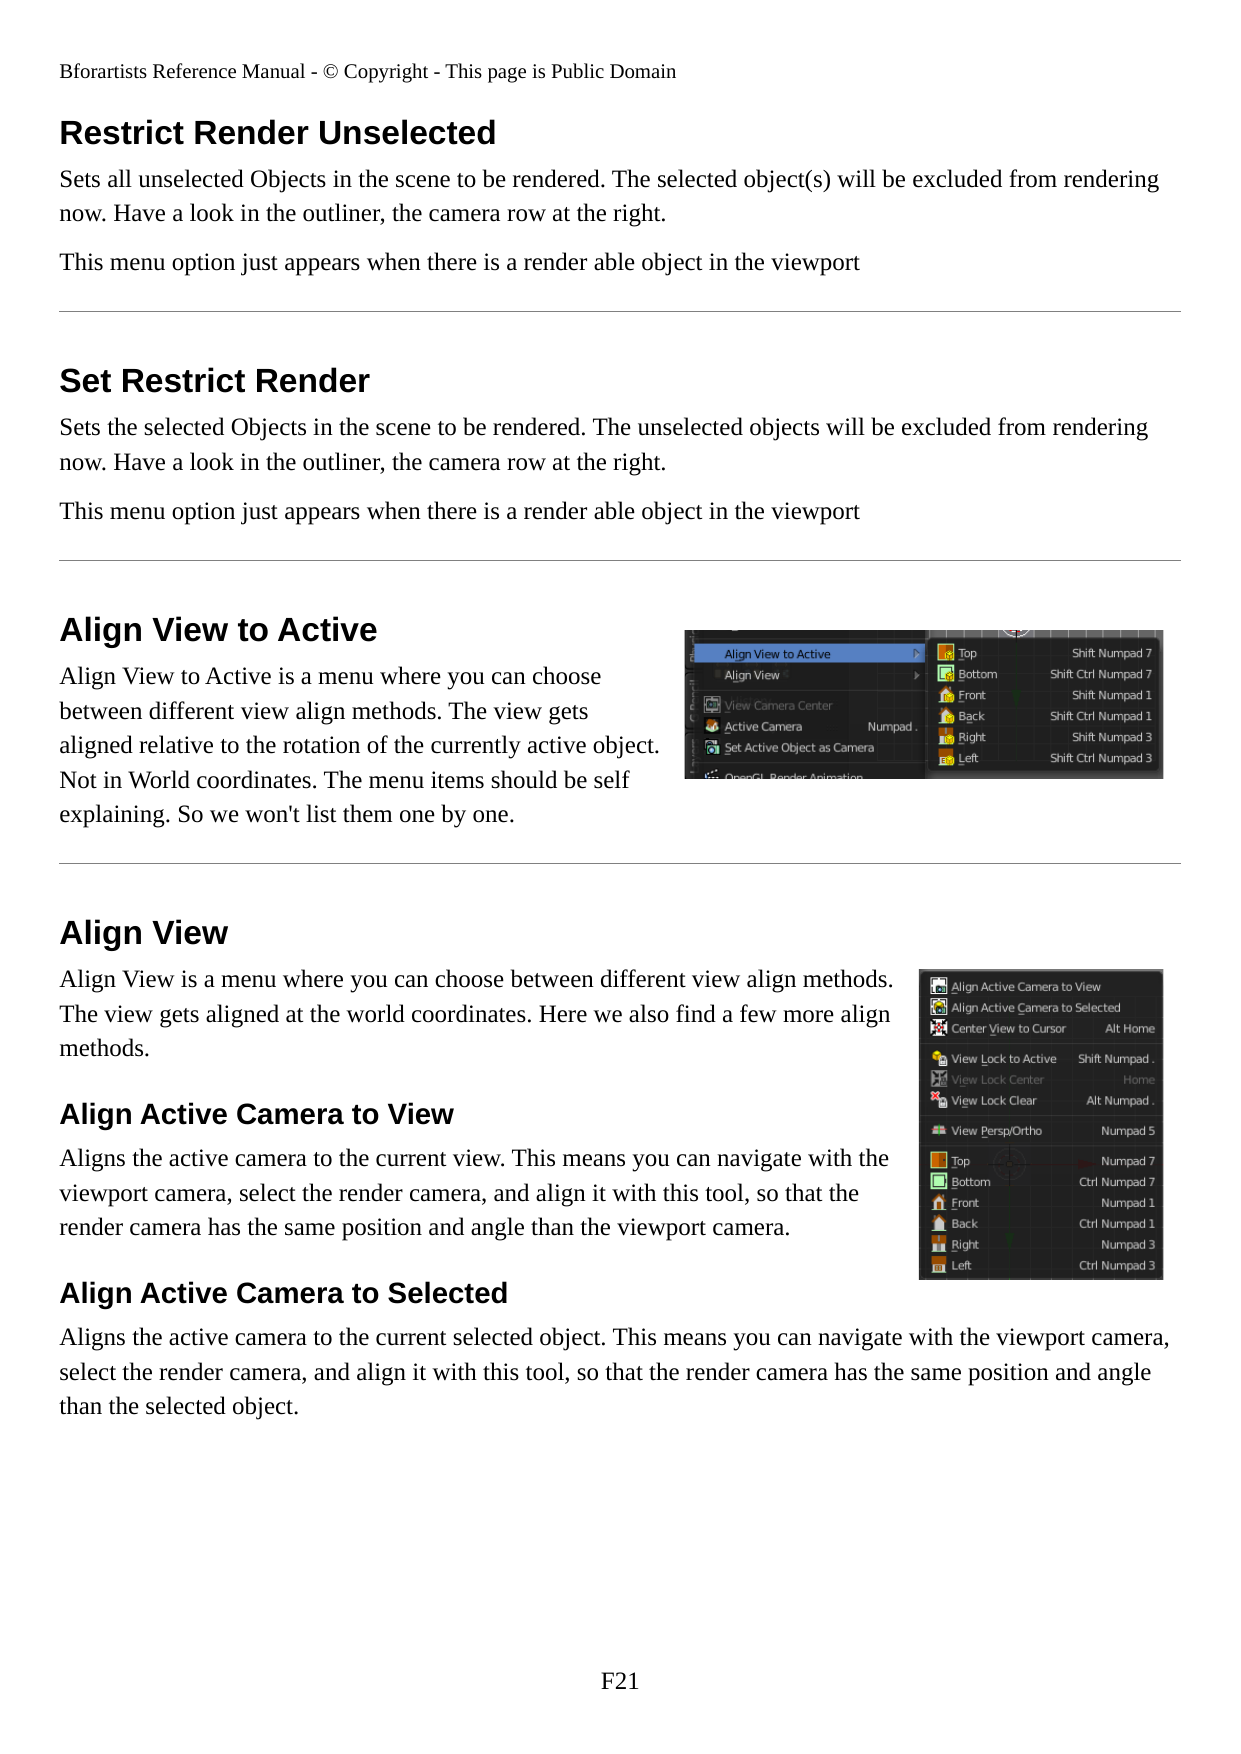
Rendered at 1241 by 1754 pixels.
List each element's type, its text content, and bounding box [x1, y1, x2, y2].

subtitle Align View to Active [59, 610, 1181, 649]
text Align View is a menu where you can choose between different view align methods. The view gets aligned at the world coordinates. Here we also find a few more align methods. [59, 964, 1181, 1062]
text Align View to Active is a menu where you can choose between different view align methods. The view gets aligned relative to the rotation of the currently active object. Not in World coordinates. The menu items should be self explaining. So we won't list them one by one. [59, 661, 1181, 828]
subtitle Align Active Camera to Selected [59, 1276, 1181, 1309]
text This menu option just appears when there is a render able object in the viewport [59, 496, 1181, 525]
text Aligns the active camera to the current view. This means you can navigate with the viewport camera, select the render camera, and align it with this tool, so that the render camera has the same position and angle than the viewport camera. [59, 1143, 918, 1241]
text This menu option just appears when there is a render able object in the viewport [59, 247, 1181, 276]
subtitle [1164, 1097, 1181, 1131]
picture [918, 969, 1164, 1280]
text Sets the selected Objects in the scene to be rendered. The unselected objects will be excluded from rendering now. Have a look in the outliner, the camera row at the right. [59, 412, 1181, 476]
text Aligns the active camera to the current selected object. This means you can navigate with the viewport camera, select the render camera, and align it with this tool, so that the render camera has the same position and angle than the selected object. [59, 1322, 1181, 1420]
text Sets all unselected Objects in the scene to be rendered. The selected object(s) will be excluded from rendering now. Have a look in the outliner, the camera row at the right. [59, 164, 1181, 227]
subtitle Align View [59, 913, 1181, 952]
picture [684, 630, 1164, 779]
subtitle Align Active Camera to View [59, 1097, 918, 1131]
subtitle Restrict Render Unselected [59, 113, 1181, 151]
subtitle Set Restrict Render [59, 361, 1181, 400]
